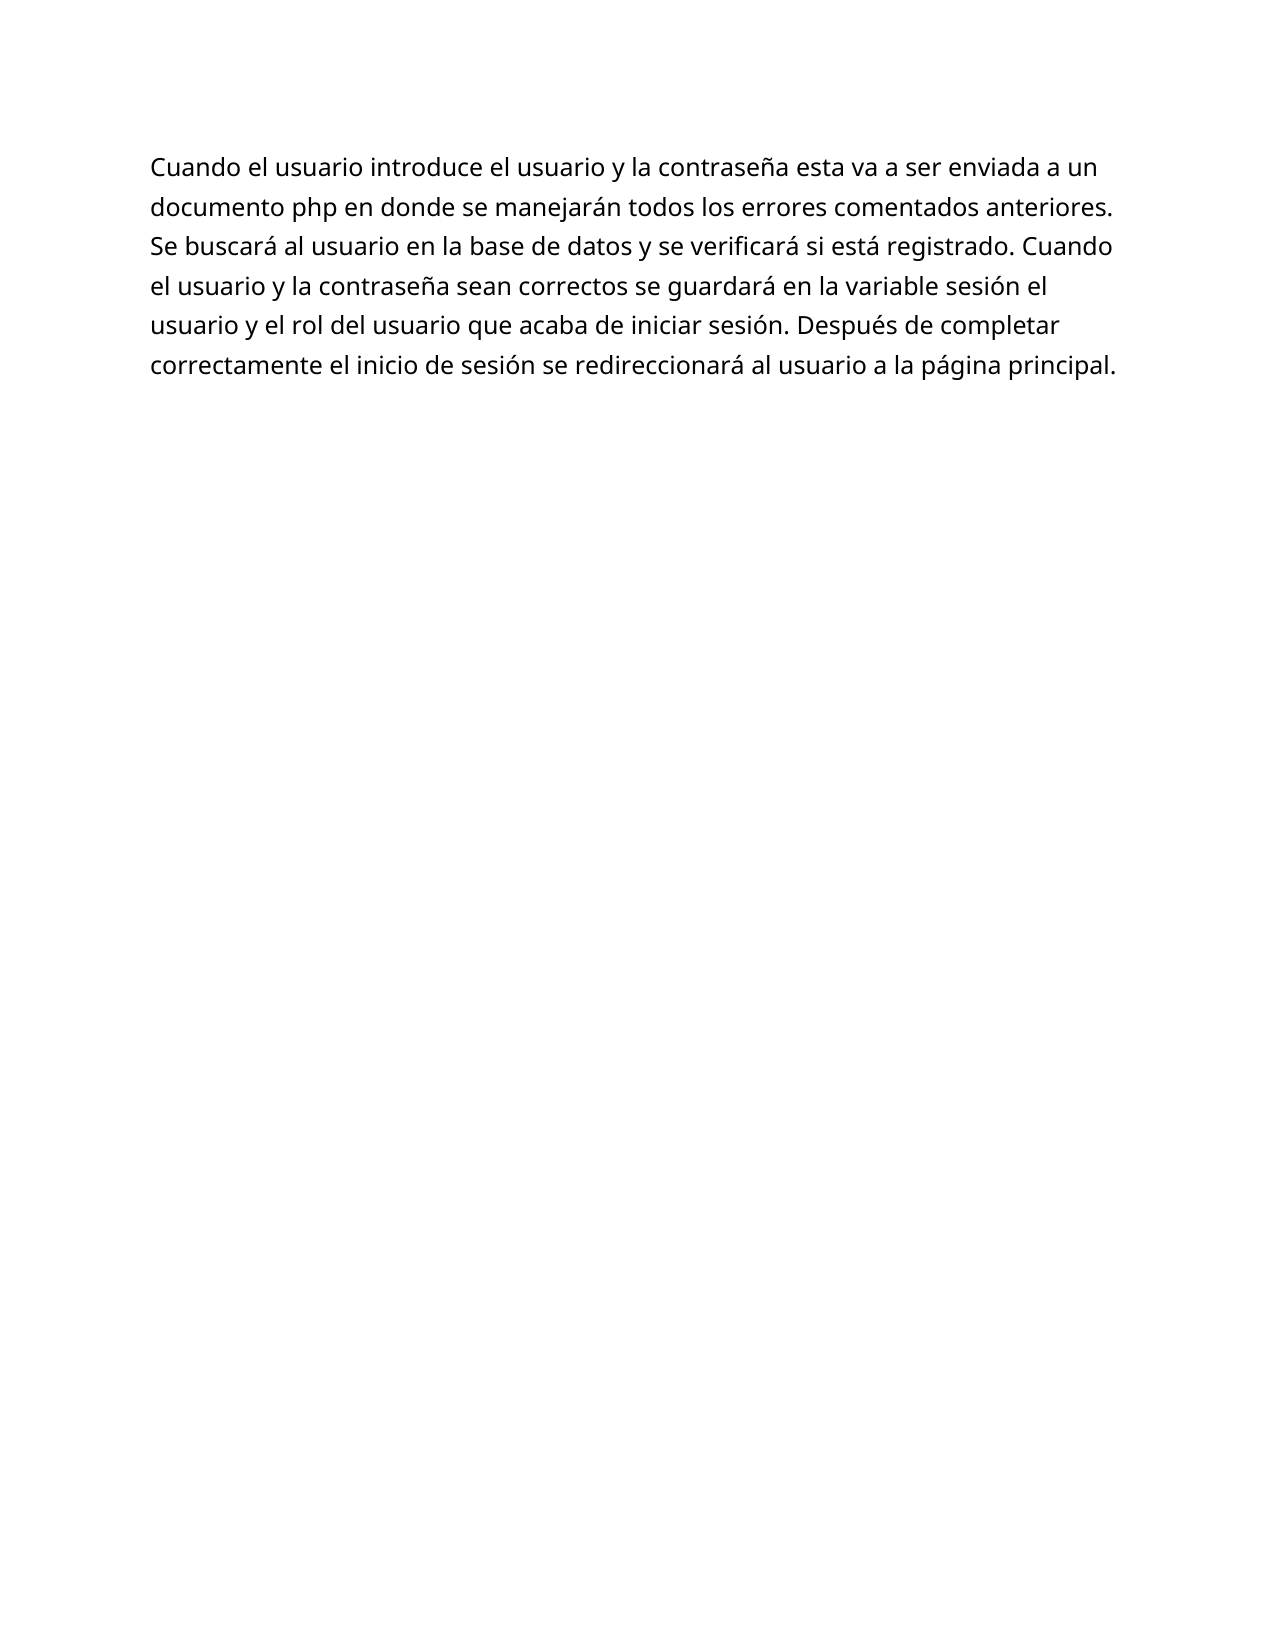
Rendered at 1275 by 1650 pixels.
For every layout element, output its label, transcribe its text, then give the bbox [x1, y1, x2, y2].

text Cuando el usuario introduce el usuario y la contraseña esta va a ser enviada a un documento php en donde se manejarán todos los errores comentados anteriores. Se buscará al usuario en la base de datos y se verificará si está registrado. Cuando el usuario y la contraseña sean correctos se guardará en la variable sesión el usuario y el rol del usuario que acaba de iniciar sesión. Después de completar correctamente el inicio de sesión se redireccionará al usuario a la página principal. [150, 150, 1125, 381]
